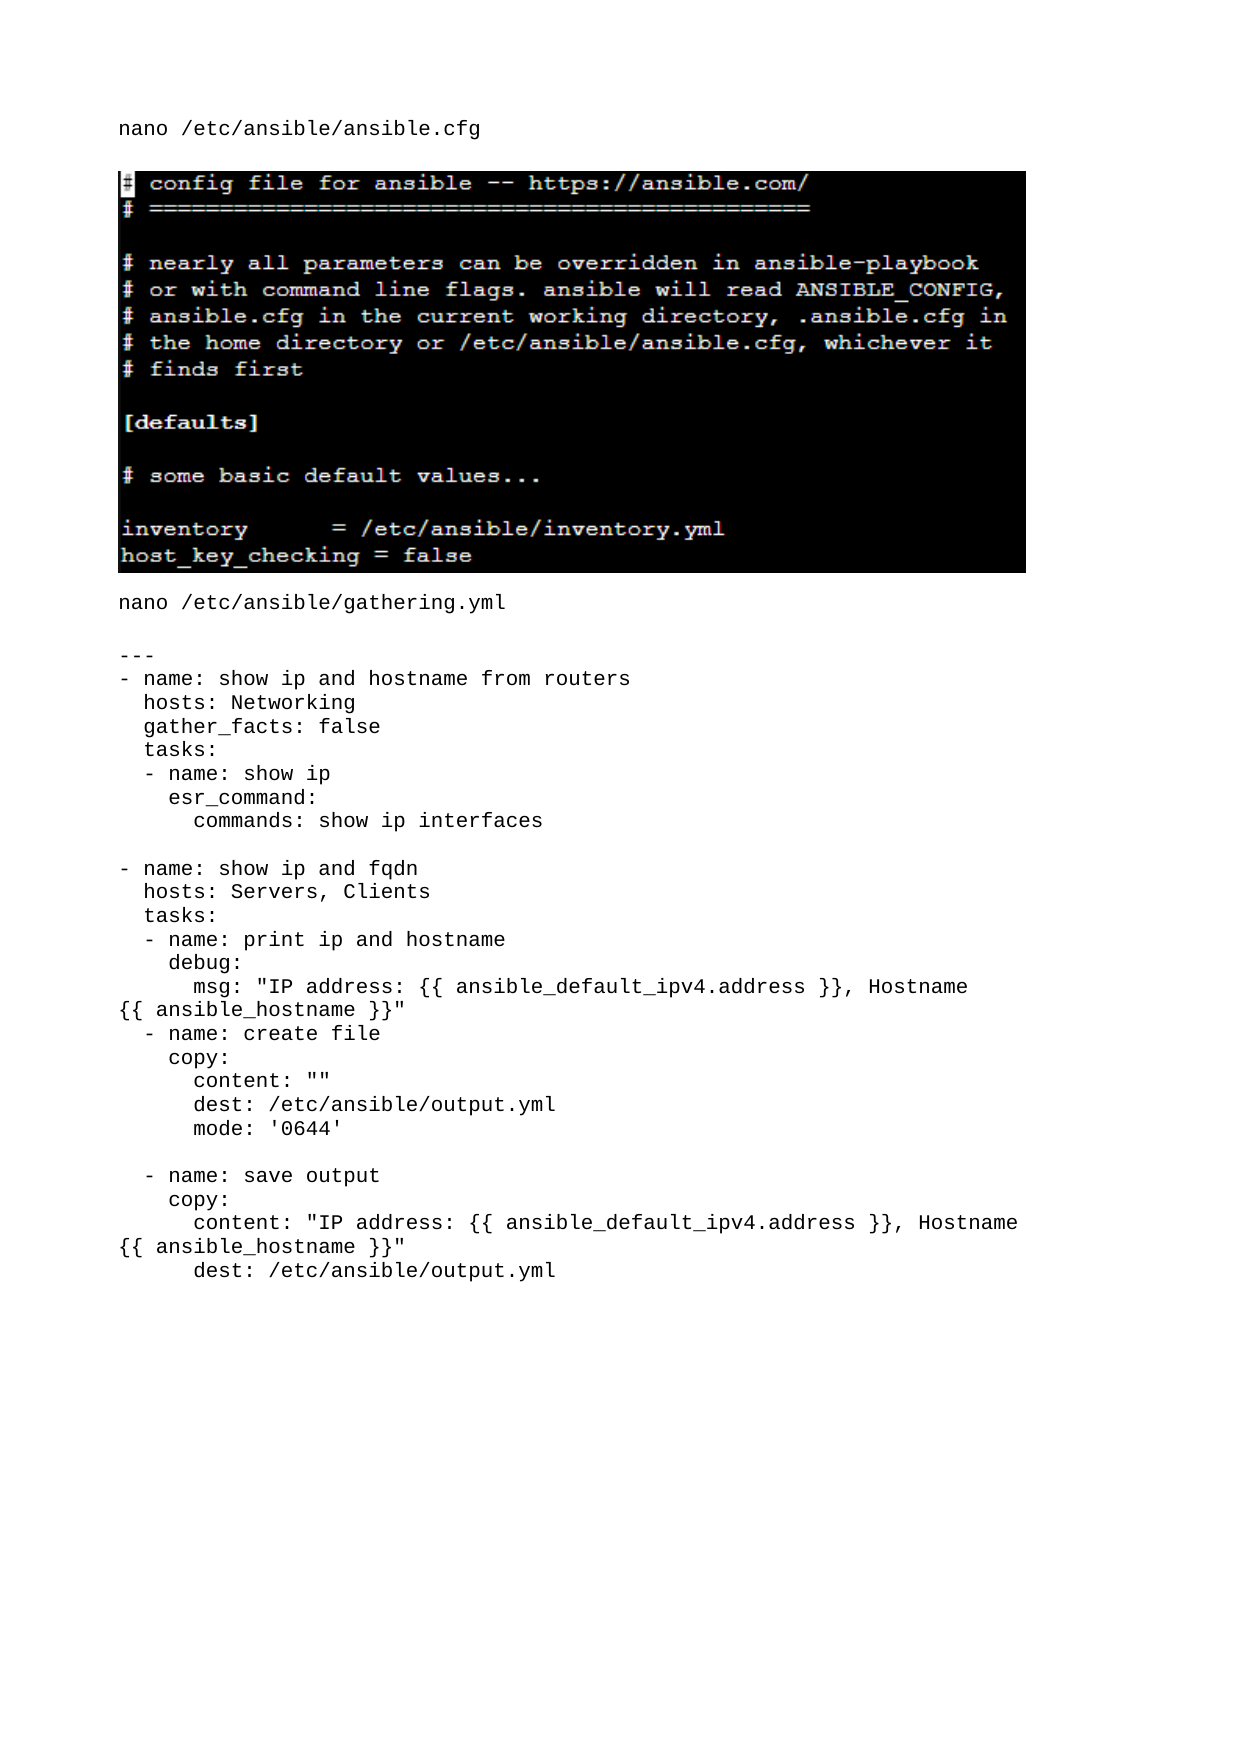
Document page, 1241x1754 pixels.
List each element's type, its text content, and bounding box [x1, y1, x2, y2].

text esr_command: [118, 787, 1122, 810]
text debug: [118, 952, 1122, 976]
text - name: print ip and hostname [118, 928, 1122, 952]
text hosts: Servers, Clients [118, 881, 1122, 905]
text commands: show ip interfaces [118, 810, 1122, 834]
text hosts: Networking [118, 692, 1122, 716]
text nano /etc/ansible/ansible.cfg [118, 118, 1122, 142]
text mode: '0644' [118, 1118, 1122, 1141]
text copy: [118, 1189, 1122, 1212]
text - name: show ip [118, 763, 1122, 787]
text - name: save output [118, 1165, 1122, 1189]
text msg: "IP address: {{ ansible_default_ipv4.address }}, Hostname {{ ansible_hostname }}" [118, 976, 1122, 1023]
picture [118, 171, 1026, 573]
text dest: /etc/ansible/output.yml [118, 1094, 1122, 1118]
text copy: [118, 1047, 1122, 1070]
text gather_facts: false [118, 716, 1122, 739]
text --- [118, 645, 1122, 668]
text - name: show ip and fqdn [118, 858, 1122, 881]
text - name: show ip and hostname from routers [118, 668, 1122, 692]
text content: "" [118, 1070, 1122, 1094]
text tasks: [118, 739, 1122, 763]
text - name: create file [118, 1023, 1122, 1047]
text nano /etc/ansible/gathering.yml [118, 592, 1122, 615]
text dest: /etc/ansible/output.yml [118, 1259, 1122, 1283]
text tasks: [118, 905, 1122, 928]
text content: "IP address: {{ ansible_default_ipv4.address }}, Hostname {{ ansible_hostname }}" [118, 1212, 1122, 1259]
